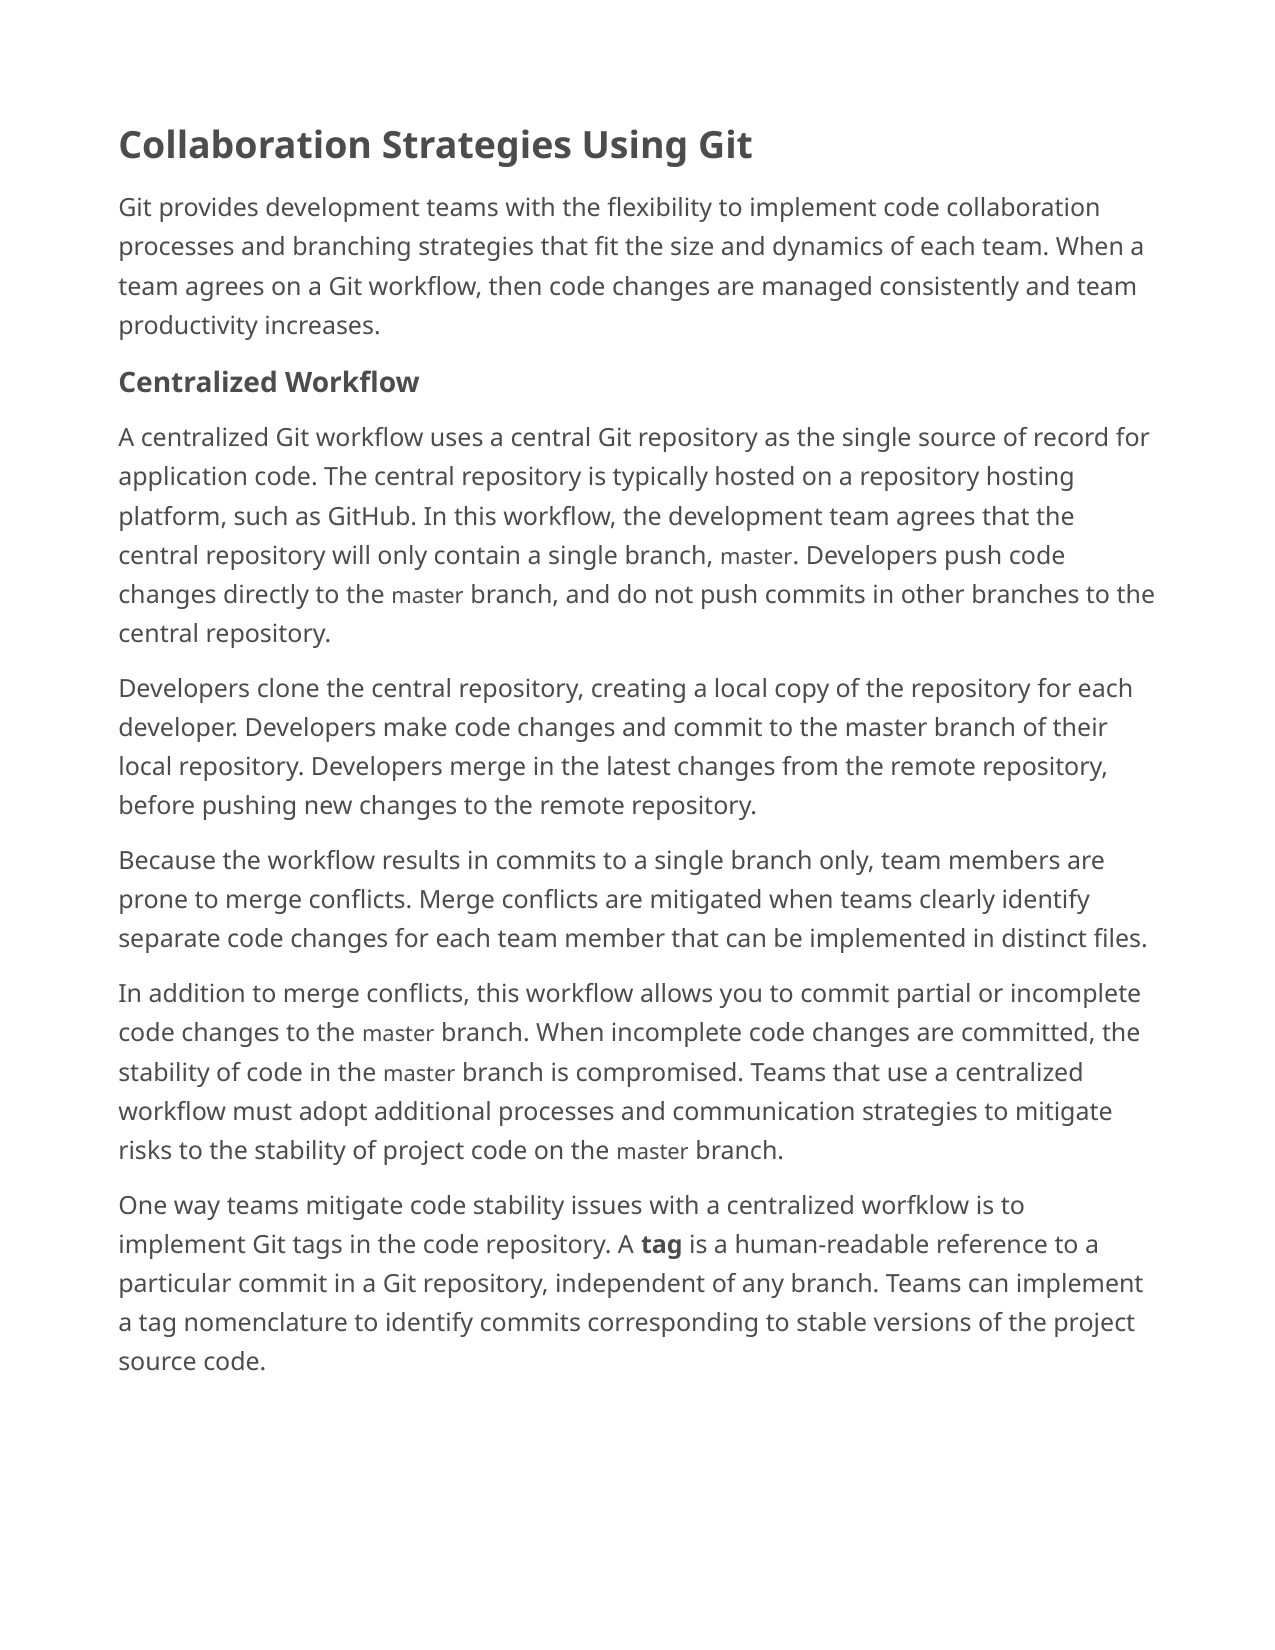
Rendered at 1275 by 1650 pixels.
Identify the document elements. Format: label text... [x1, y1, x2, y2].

text A centralized Git workflow uses a central Git repository as the single source of record for application code. The central repository is typically hosted on a repository hosting platform, such as GitHub. In this workflow, the development team agrees that the central repository will only contain a single branch, master. Developers push code changes directly to the master branch, and do not push commits in other branches to the central repository. [118, 420, 1157, 650]
text Git provides development teams with the flexibility to implement code collaboration processes and branching strategies that fit the size and dynamics of each team. When a team agrees on a Git workflow, then code changes are managed consistently and team productivity increases. [118, 190, 1157, 341]
subtitle Collaboration Strategies Using Git [118, 118, 1157, 169]
text Developers clone the central repository, creating a local copy of the repository for each developer. Developers make code changes and commit to the master branch of their local repository. Developers merge in the latest changes from the remote repository, before pushing new changes to the remote repository. [118, 671, 1157, 822]
text In addition to merge conflicts, this workflow allows you to commit partial or incomplete code changes to the master branch. When incomplete code changes are committed, the stability of code in the master branch is compromised. Teams that use a centralized workflow must adopt additional processes and communication strategies to mitigate risks to the stability of project code on the master branch. [118, 976, 1157, 1167]
text One way teams mitigate code stability issues with a centralized worfklow is to implement Git tags in the code repository. A tag is a human-readable reference to a particular commit in a Git repository, independent of any branch. Teams can implement a tag nomenclature to identify commits corresponding to stable versions of the project source code. [118, 1187, 1157, 1378]
subtitle Centralized Workflow [118, 362, 1157, 401]
text Because the workflow results in commits to a single branch only, team members are prone to merge conflicts. Merge conflicts are mitigated when teams clearly identify separate code changes for each team member that can be implemented in distinct files. [118, 843, 1157, 955]
